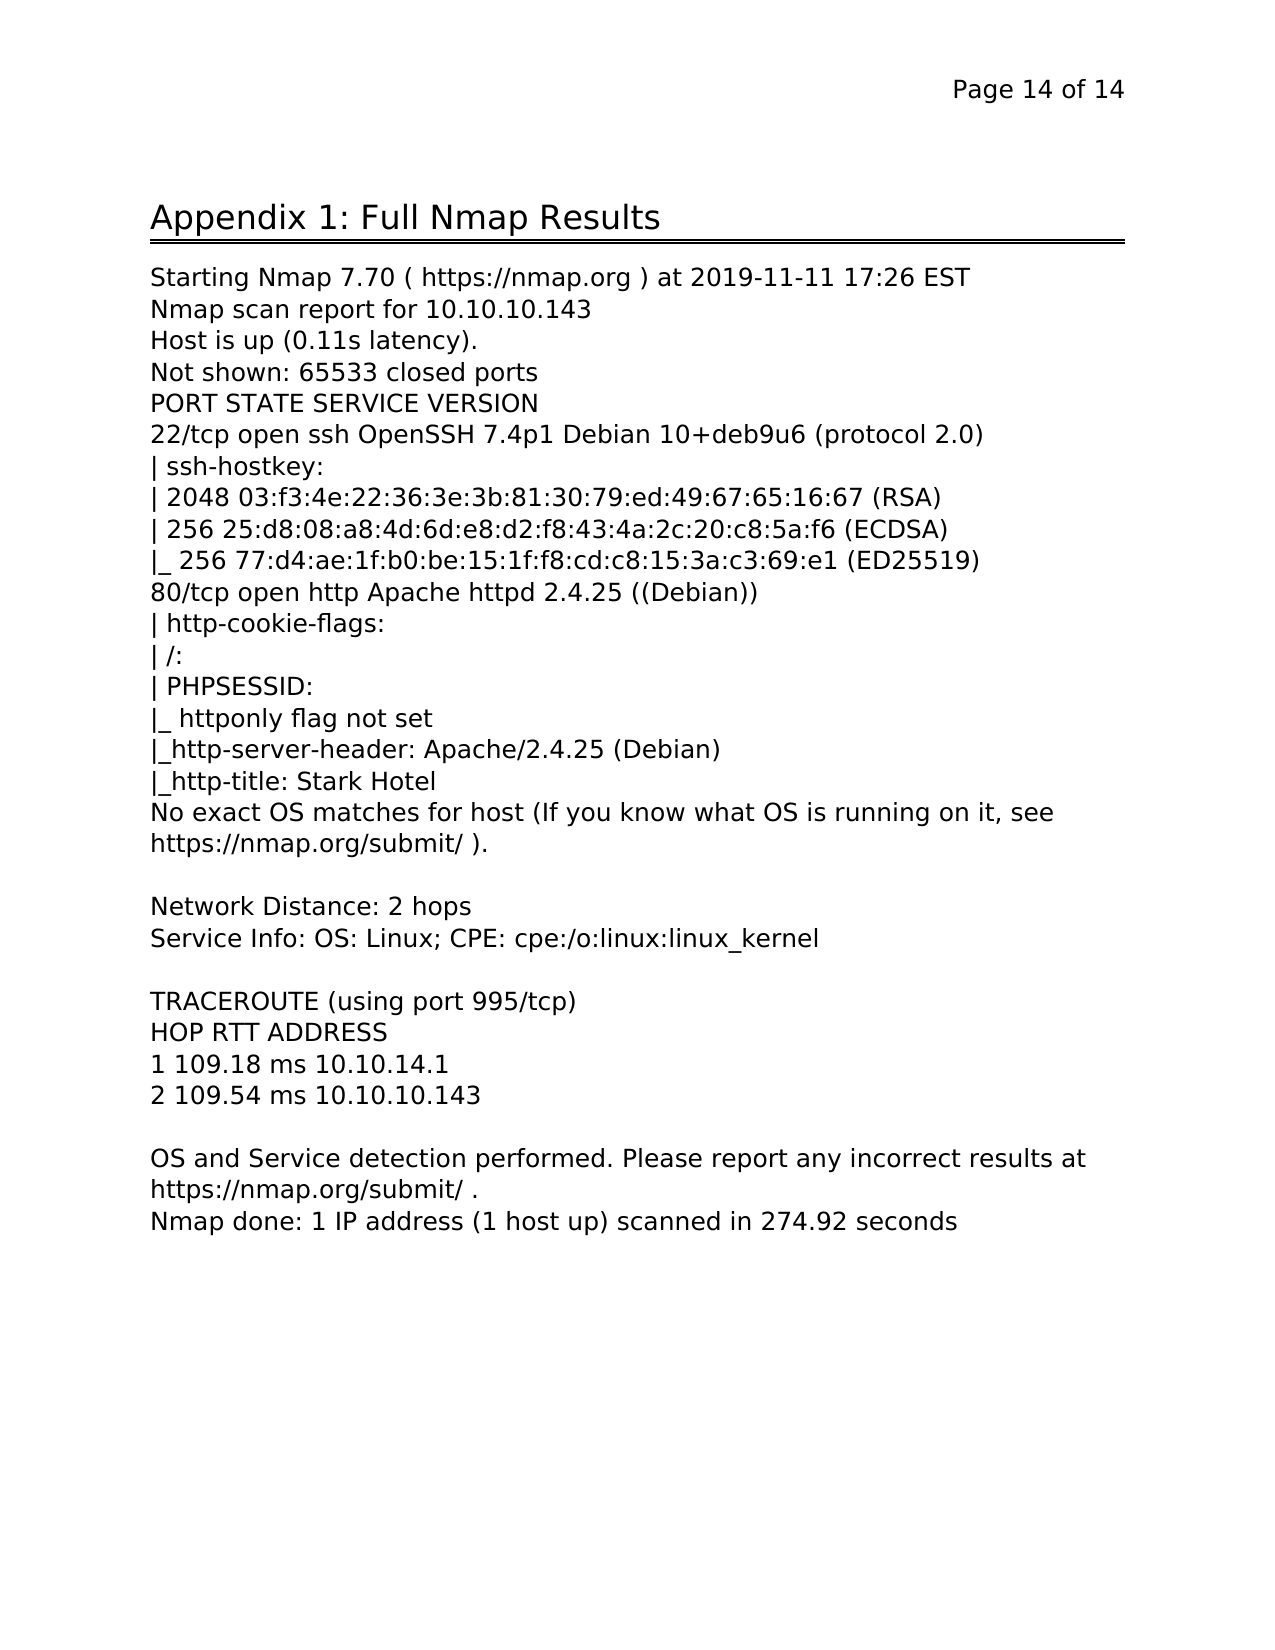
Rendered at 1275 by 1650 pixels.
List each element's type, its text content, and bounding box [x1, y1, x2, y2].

text Appendix 1: Full Nmap Results [150, 198, 1125, 239]
text Starting Nmap 7.70 ( https://nmap.org ) at 2019-11-11 17:26 EST Nmap scan report for 10.10.10.143 Host is up (0.11s latency). Not shown: 65533 closed ports PORT STATE SERVICE VERSION 22/tcp open ssh OpenSSH 7.4p1 Debian 10+deb9u6 (protocol 2.0) | ssh-hostkey: | 2048 03:f3:4e:22:36:3e:3b:81:30:79:ed:49:67:65:16:67 (RSA) | 256 25:d8:08:a8:4d:6d:e8:d2:f8:43:4a:2c:20:c8:5a:f6 (ECDSA) |_ 256 77:d4:ae:1f:b0:be:15:1f:f8:cd:c8:15:3a:c3:69:e1 (ED25519) 80/tcp open http Apache httpd 2.4.25 ((Debian)) | http-cookie-flags: | /: | PHPSESSID: |_ httponly flag not set |_http-server-header: Apache/2.4.25 (Debian) |_http-title: Stark Hotel No exact OS matches for host (If you know what OS is running on it, see https://nmap.org/submit/ ). Network Distance: 2 hops Service Info: OS: Linux; CPE: cpe:/o:linux:linux_kernel TRACEROUTE (using port 995/tcp) HOP RTT ADDRESS 1 109.18 ms 10.10.14.1 2 109.54 ms 10.10.10.143 OS and Service detection performed. Please report any incorrect results at https://nmap.org/submit/ . Nmap done: 1 IP address (1 host up) scanned in 274.92 seconds [150, 263, 1125, 1268]
